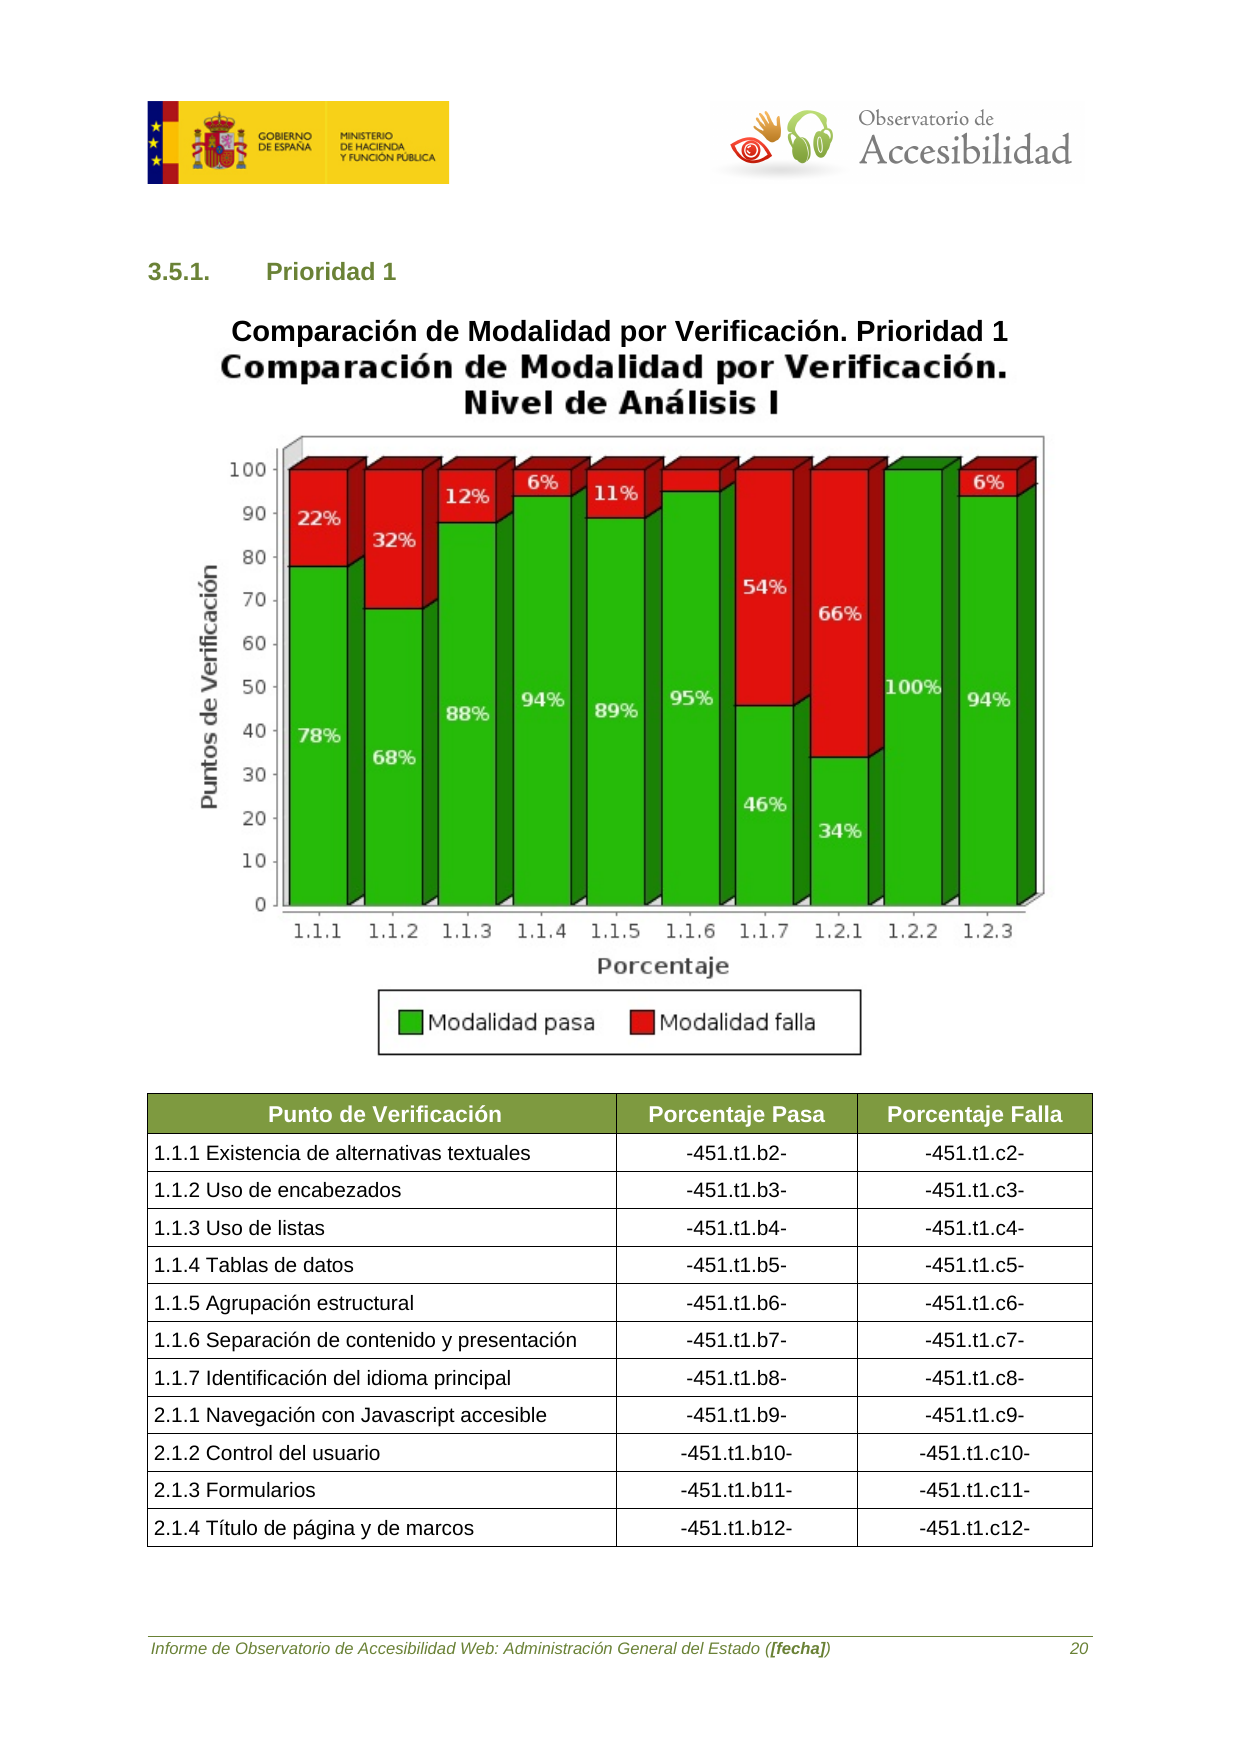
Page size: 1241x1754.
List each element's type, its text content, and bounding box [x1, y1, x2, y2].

table_cell -451.t1.c5- [858, 1247, 1092, 1283]
table_cell -451.t1.c12- [858, 1509, 1092, 1546]
picture [178, 347, 1062, 1057]
table_cell -451.t1.b11- [617, 1472, 857, 1508]
table_cell -451.t1.b4- [617, 1209, 857, 1246]
table_cell 1.1.5 Agrupación estructural [148, 1284, 616, 1321]
table_cell 1.1.7 Identificación del idioma principal [148, 1359, 616, 1396]
table_cell 2.1.3 Formularios [148, 1472, 616, 1508]
table_cell -451.t1.c7- [858, 1322, 1092, 1358]
table_cell -451.t1.c4- [858, 1209, 1092, 1246]
table_cell -451.t1.b12- [617, 1509, 857, 1546]
subtitle Prioridad 1 [148, 257, 1092, 286]
table_cell -451.t1.b6- [617, 1284, 857, 1321]
text Comparación de Modalidad por Verificación. Prioridad 1 [148, 314, 1092, 347]
table_cell -451.t1.c8- [858, 1359, 1092, 1396]
table_cell -451.t1.c11- [858, 1472, 1092, 1508]
table_cell 1.1.6 Separación de contenido y presentación [148, 1322, 616, 1358]
table_cell -451.t1.b8- [617, 1359, 857, 1396]
table_cell 1.1.2 Uso de encabezados [148, 1172, 616, 1208]
picture [147, 101, 450, 184]
table_cell 1.1.3 Uso de listas [148, 1209, 616, 1246]
table_cell -451.t1.c10- [858, 1434, 1092, 1471]
table_cell 1.1.4 Tablas de datos [148, 1247, 616, 1283]
table_cell -451.t1.b10- [617, 1434, 857, 1471]
table_cell -451.t1.b7- [617, 1322, 857, 1358]
table_cell -451.t1.b2- [617, 1134, 857, 1171]
table_header Porcentaje Pasa [617, 1094, 857, 1133]
table_cell -451.t1.c3- [858, 1172, 1092, 1208]
table_cell -451.t1.c6- [858, 1284, 1092, 1321]
table_cell -451.t1.b5- [617, 1247, 857, 1283]
table_cell -451.t1.b9- [617, 1397, 857, 1433]
table_header Punto de Verificación [148, 1094, 616, 1133]
table_cell -451.t1.c2- [858, 1134, 1092, 1171]
table_cell -451.t1.b3- [617, 1172, 857, 1208]
table_cell 2.1.1 Navegación con Javascript accesible [148, 1397, 616, 1433]
table_cell 1.1.1 Existencia de alternativas textuales [148, 1134, 616, 1171]
table_cell 2.1.2 Control del usuario [148, 1434, 616, 1471]
picture [710, 101, 1086, 184]
table_header Porcentaje Falla [858, 1094, 1092, 1133]
table_cell 2.1.4 Título de página y de marcos [148, 1509, 616, 1546]
table_cell -451.t1.c9- [858, 1397, 1092, 1433]
